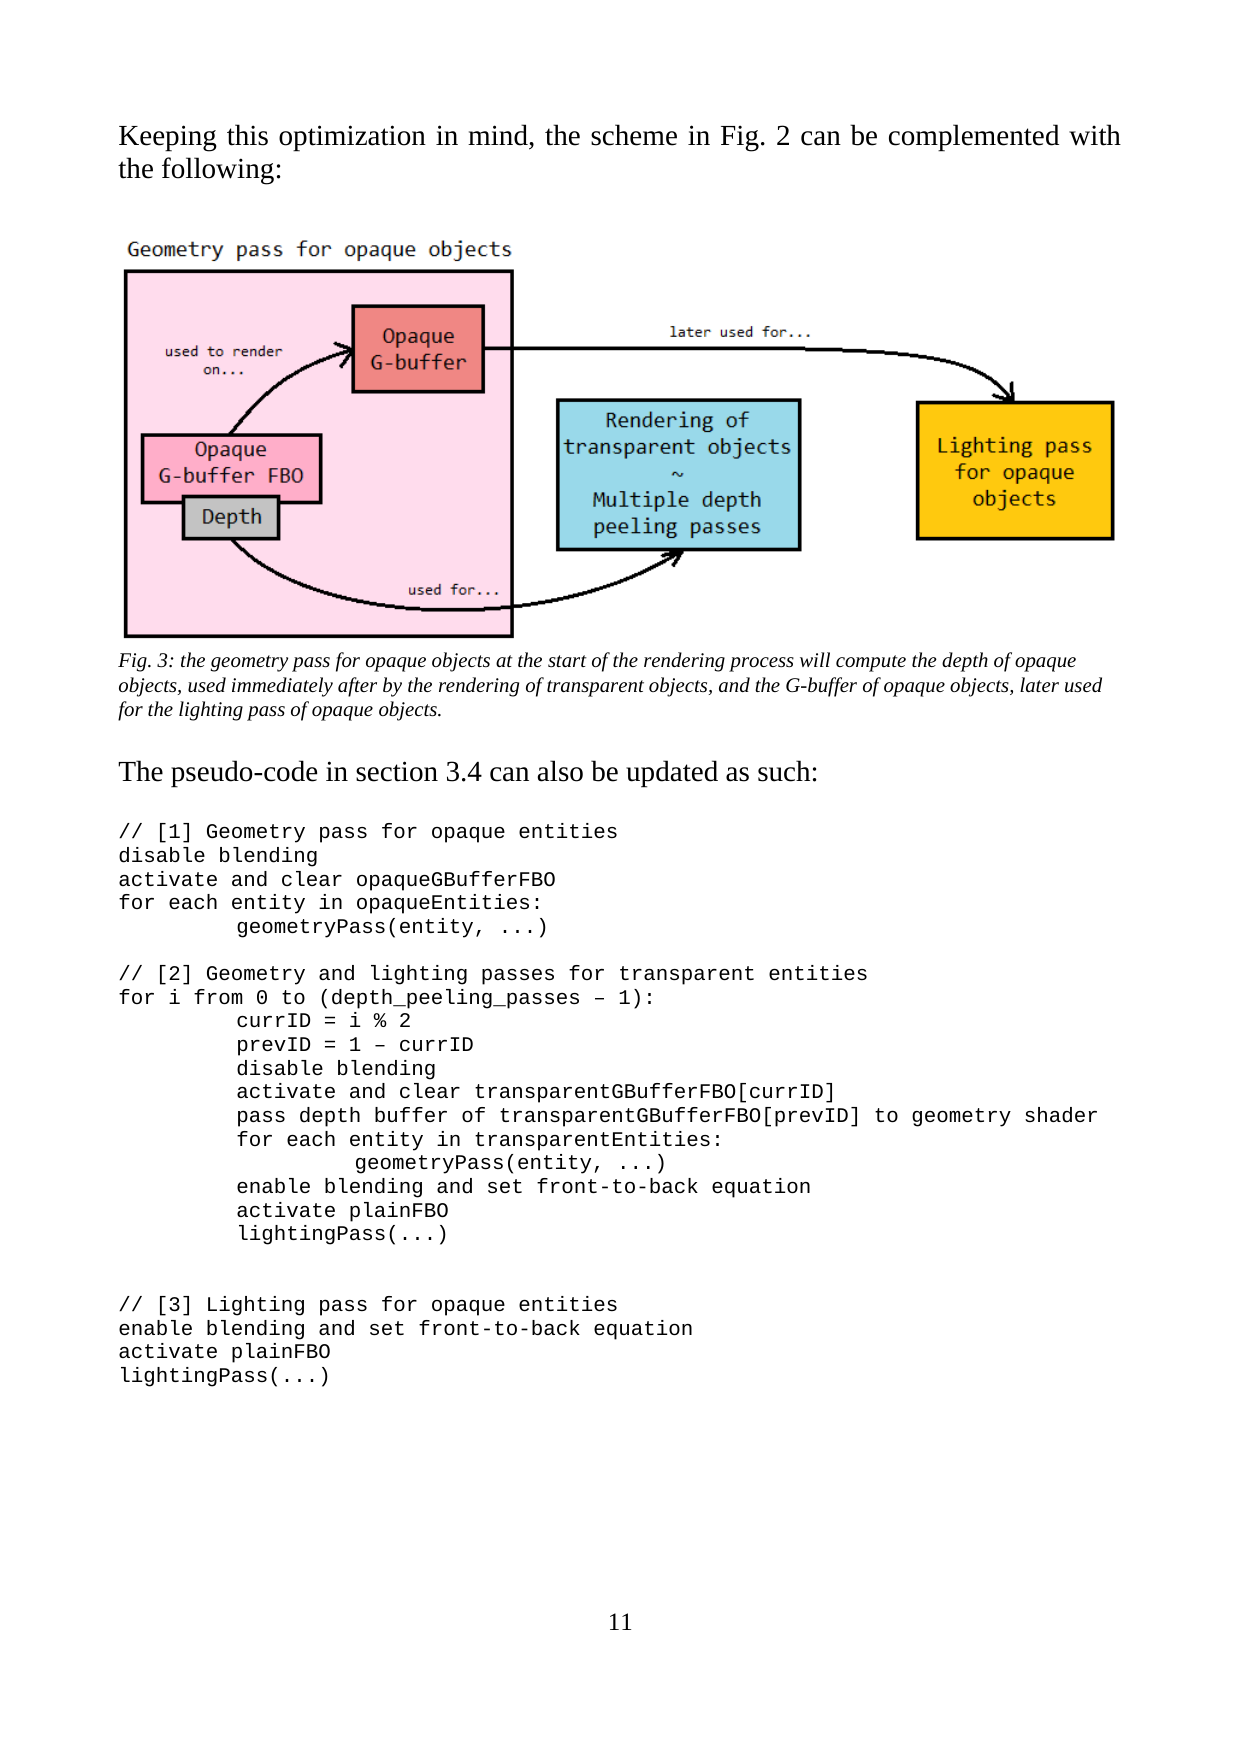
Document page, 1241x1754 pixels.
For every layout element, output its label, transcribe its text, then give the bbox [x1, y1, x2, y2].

text geometryPass(entity, ...) [118, 1152, 1122, 1176]
text for i from 0 to (depth_peeling_passes – 1): [118, 987, 1122, 1010]
text for each entity in opaqueEntities: [118, 892, 1122, 916]
text pass depth buffer of transparentGBufferFBO[prevID] to geometry shader [118, 1105, 1122, 1129]
text enable blending and set front-to-back equation [118, 1318, 1122, 1341]
text activate plainFBO [118, 1199, 1122, 1223]
text activate and clear transparentGBufferFBO[currID] [118, 1081, 1122, 1105]
text prevID = 1 – currID [118, 1034, 1122, 1058]
text disable blending [118, 845, 1122, 868]
text for each entity in transparentEntities: [118, 1129, 1122, 1152]
text activate plainFBO [118, 1341, 1122, 1365]
text lightingPass(...) [118, 1365, 1122, 1389]
text geometryPass(entity, ...) [118, 916, 1122, 939]
picture [118, 231, 1123, 649]
text disable blending [118, 1058, 1122, 1081]
text activate and clear opaqueGBufferFBO [118, 868, 1122, 892]
text enable blending and set front-to-back equation [118, 1176, 1122, 1199]
text currID = i % 2 [118, 1010, 1122, 1034]
text // [3] Lighting pass for opaque entities [118, 1294, 1122, 1318]
text // [1] Geometry pass for opaque entities [118, 821, 1122, 845]
text Keeping this optimization in mind, the scheme in Fig. 2 can be complemented with the following: [118, 118, 1122, 185]
text lightingPass(...) [118, 1223, 1122, 1247]
text // [2] Geometry and lighting passes for transparent entities [118, 963, 1122, 987]
text Fig. 3: the geometry pass for opaque objects at the start of the rendering process will compute the depth of opaque objects, used immediately after by the rendering of transparent objects, and the G-buffer of opaque objects, later used for the lighting pass of opaque objects. [118, 649, 1122, 721]
text The pseudo-code in section 3.4 can also be updated as such: [118, 754, 1122, 788]
